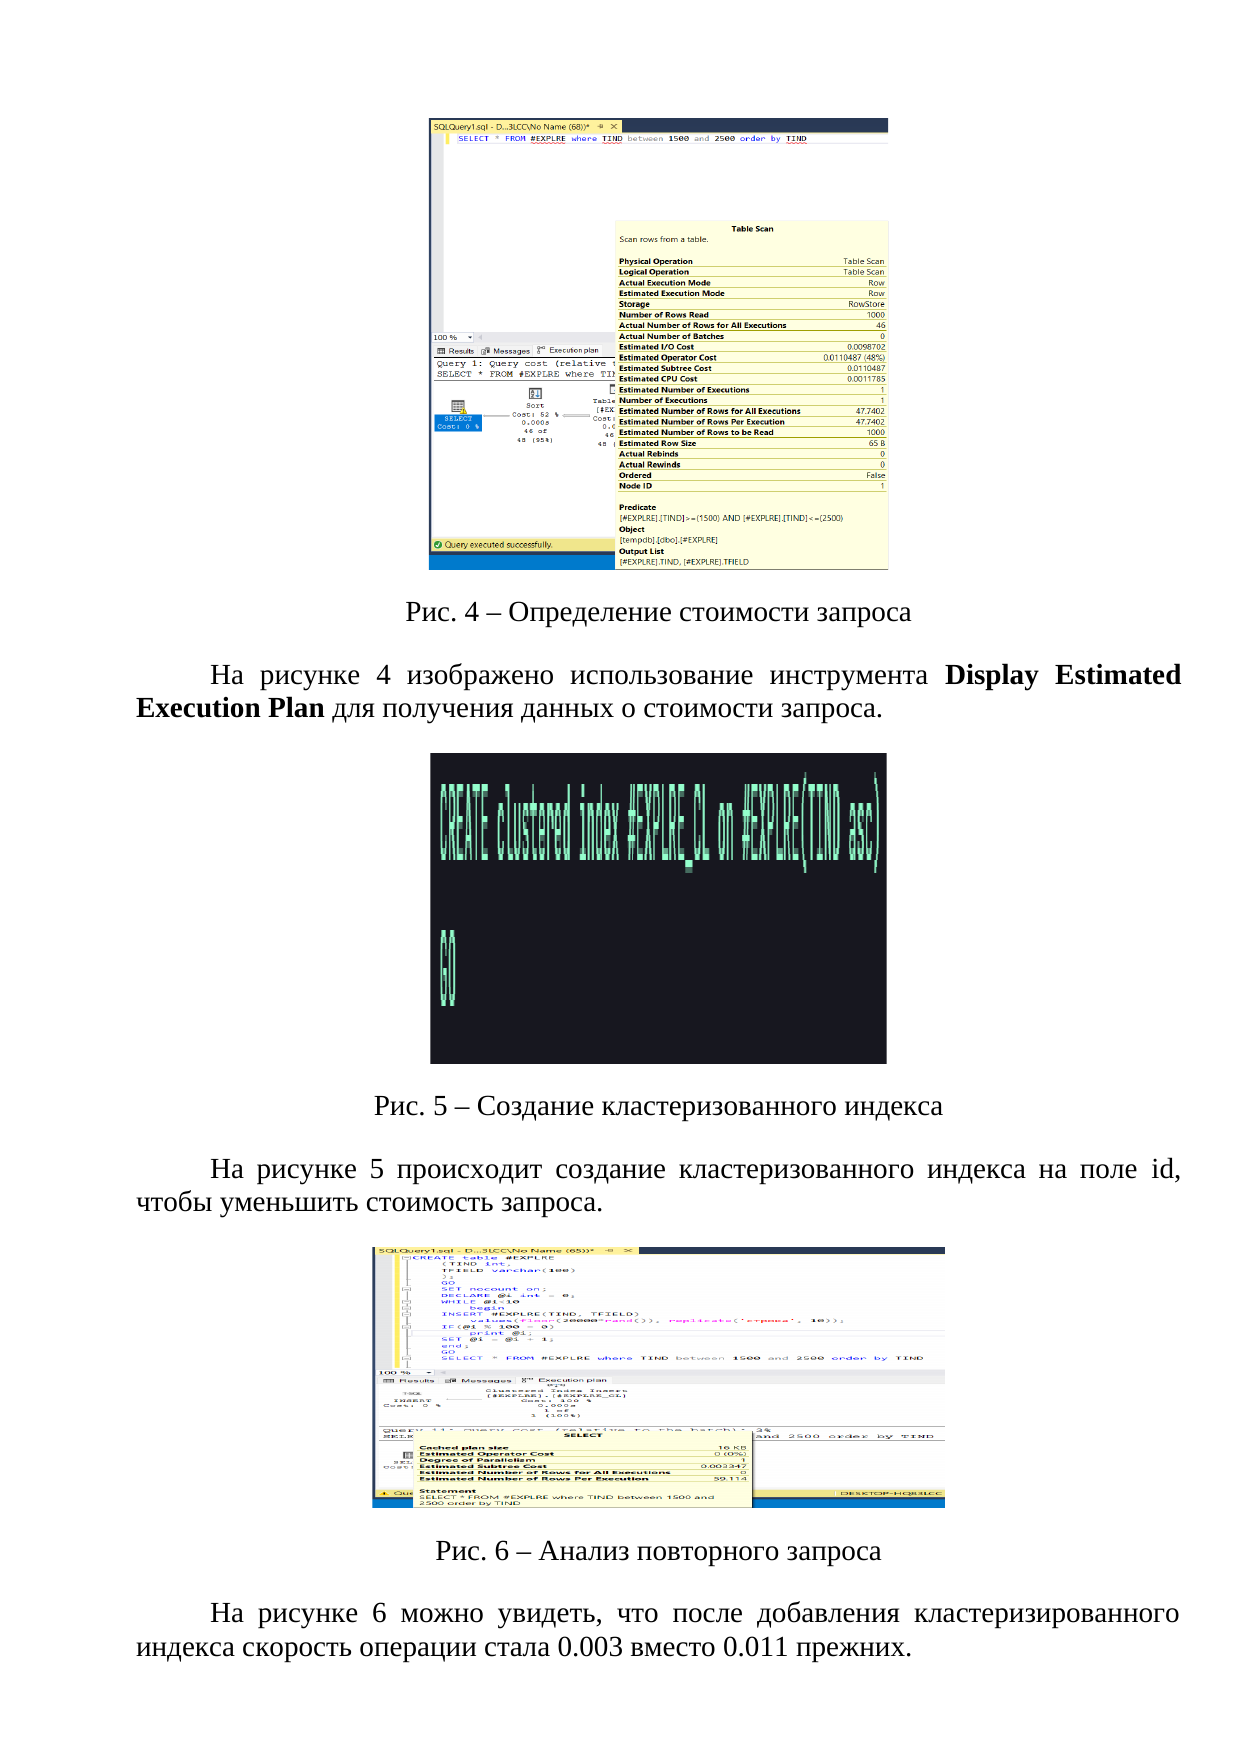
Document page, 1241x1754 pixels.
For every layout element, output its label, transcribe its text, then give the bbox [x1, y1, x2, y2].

picture [430, 753, 887, 1064]
text На рисунке 4 изображено использование инструмента Display Estimated Execution Plan для получения данных о стоимости запроса. [136, 657, 1181, 724]
text Рис. 5 – Создание кластеризованного индекса [136, 1088, 1181, 1122]
text На рисунке 5 происходит создание кластеризованного индекса на поле id, чтобы уменьшить стоимость запроса. [136, 1151, 1181, 1218]
text На рисунке 6 можно увидеть, что после добавления кластеризированного индекса скорость операции стала 0.003 вместо 0.011 прежних. [136, 1596, 1181, 1663]
text Рис. 6 – Анализ повторного запроса [136, 1533, 1181, 1566]
picture [372, 1247, 945, 1508]
picture [428, 118, 889, 570]
text Рис. 4 – Определение стоимости запроса [136, 594, 1181, 628]
